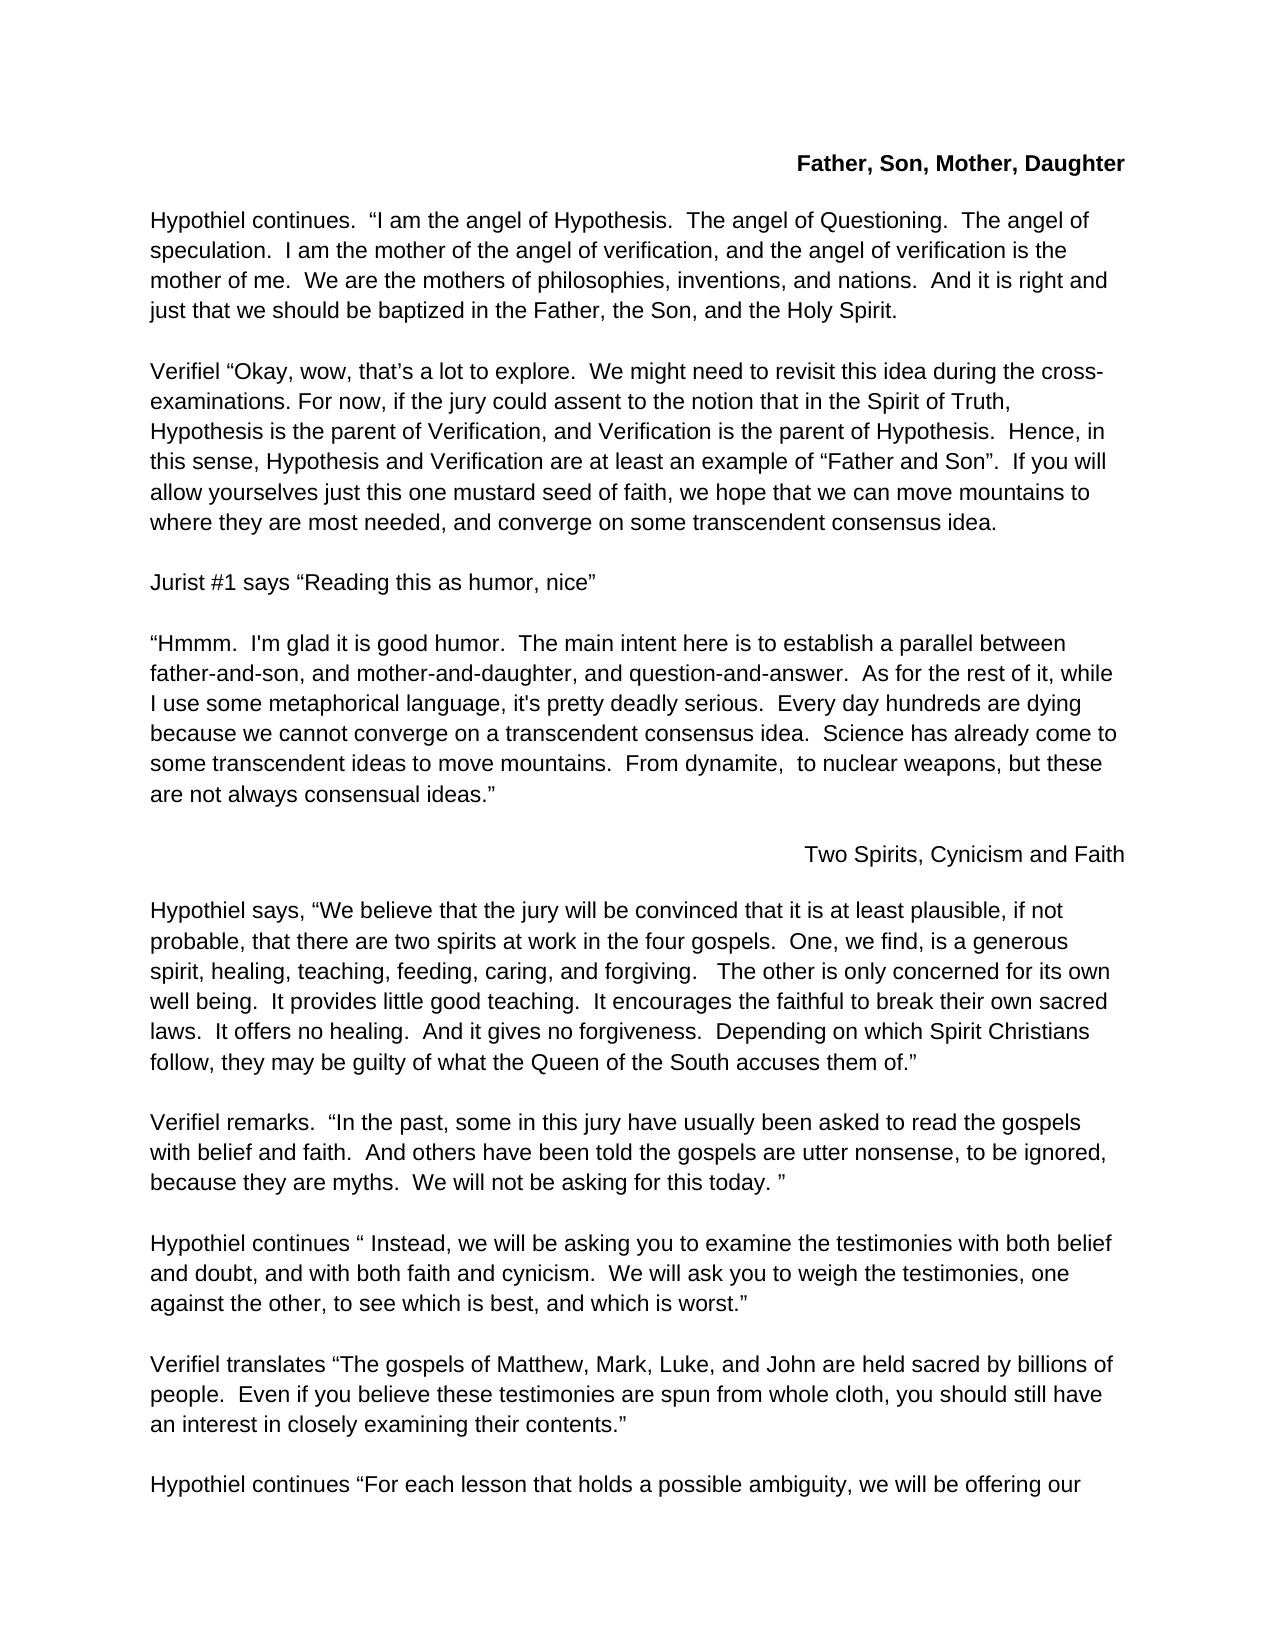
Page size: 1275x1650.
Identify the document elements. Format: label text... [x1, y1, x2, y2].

text Jurist #1 says “Reading this as humor, nice” [150, 569, 1125, 595]
text Hypothiel continues. “I am the angel of Hypothesis. The angel of Questioning. The angel of speculation. I am the mother of the angel of verification, and the angel of verification is the mother of me. We are the mothers of philosophies, inventions, and nations. And it is right and just that we should be baptized in the Father, the Son, and the Holy Spirit. [150, 207, 1125, 323]
text Verifiel “Okay, wow, that’s a lot to explore. We might need to revisit this idea during the cross-examinations. For now, if the jury could assent to the notion that in the Spirit of Truth, Hypothesis is the parent of Verification, and Verification is the parent of Hypothesis. Hence, in this sense, Hypothesis and Verification are at least an example of “Father and Son”. If you will allow yourselves just this one mustard seed of faith, we hope that we can move mountains to where they are most needed, and converge on some transcendent consensus idea. [150, 358, 1125, 535]
subtitle Two Spirits, Cynicism and Faith [150, 841, 1125, 867]
subtitle Father, Son, Mother, Daughter [150, 150, 1125, 176]
text Verifiel translates “The gospels of Matthew, Mark, Luke, and John are held sacred by billions of people. Even if you believe these testimonies are spun from whole cloth, you should still have an interest in closely examining their contents.” [150, 1351, 1125, 1437]
text Verifiel remarks. “In the past, some in this jury have usually been asked to read the gospels with belief and faith. And others have been told the gospels are utter nonsense, to be ignored, because they are myths. We will not be asking for this today. ” [150, 1109, 1125, 1196]
text Hypothiel says, “We believe that the jury will be convinced that it is at least plausible, if not probable, that there are two spirits at work in the four gospels. One, we find, is a generous spirit, healing, teaching, feeding, caring, and forgiving. The other is only concerned for its own well being. It provides little good teaching. It encourages the faithful to break their own sacred laws. It offers no healing. And it gives no forgiveness. Depending on which Spirit Christians follow, they may be guilty of what the Queen of the South accuses them of.” [150, 897, 1125, 1075]
text Hypothiel continues “ Instead, we will be asking you to examine the testimonies with both belief and doubt, and with both faith and cynicism. We will ask you to weigh the testimonies, one against the other, to see which is best, and which is worst.” [150, 1230, 1125, 1317]
text Hypothiel continues “For each lesson that holds a possible ambiguity, we will be offering our [150, 1471, 1125, 1498]
text “Hmmm. I'm glad it is good humor. The main intent here is to establish a parallel between father-and-son, and mother-and-daughter, and question-and-answer. As for the rest of it, while I use some metaphorical language, it's pretty deadly serious. Every day hundreds are dying because we cannot converge on a transcendent consensus idea. Science has already come to some transcendent ideas to move mountains. From dynamite, to nuclear weapons, but these are not always consensual ideas.” [150, 629, 1125, 807]
